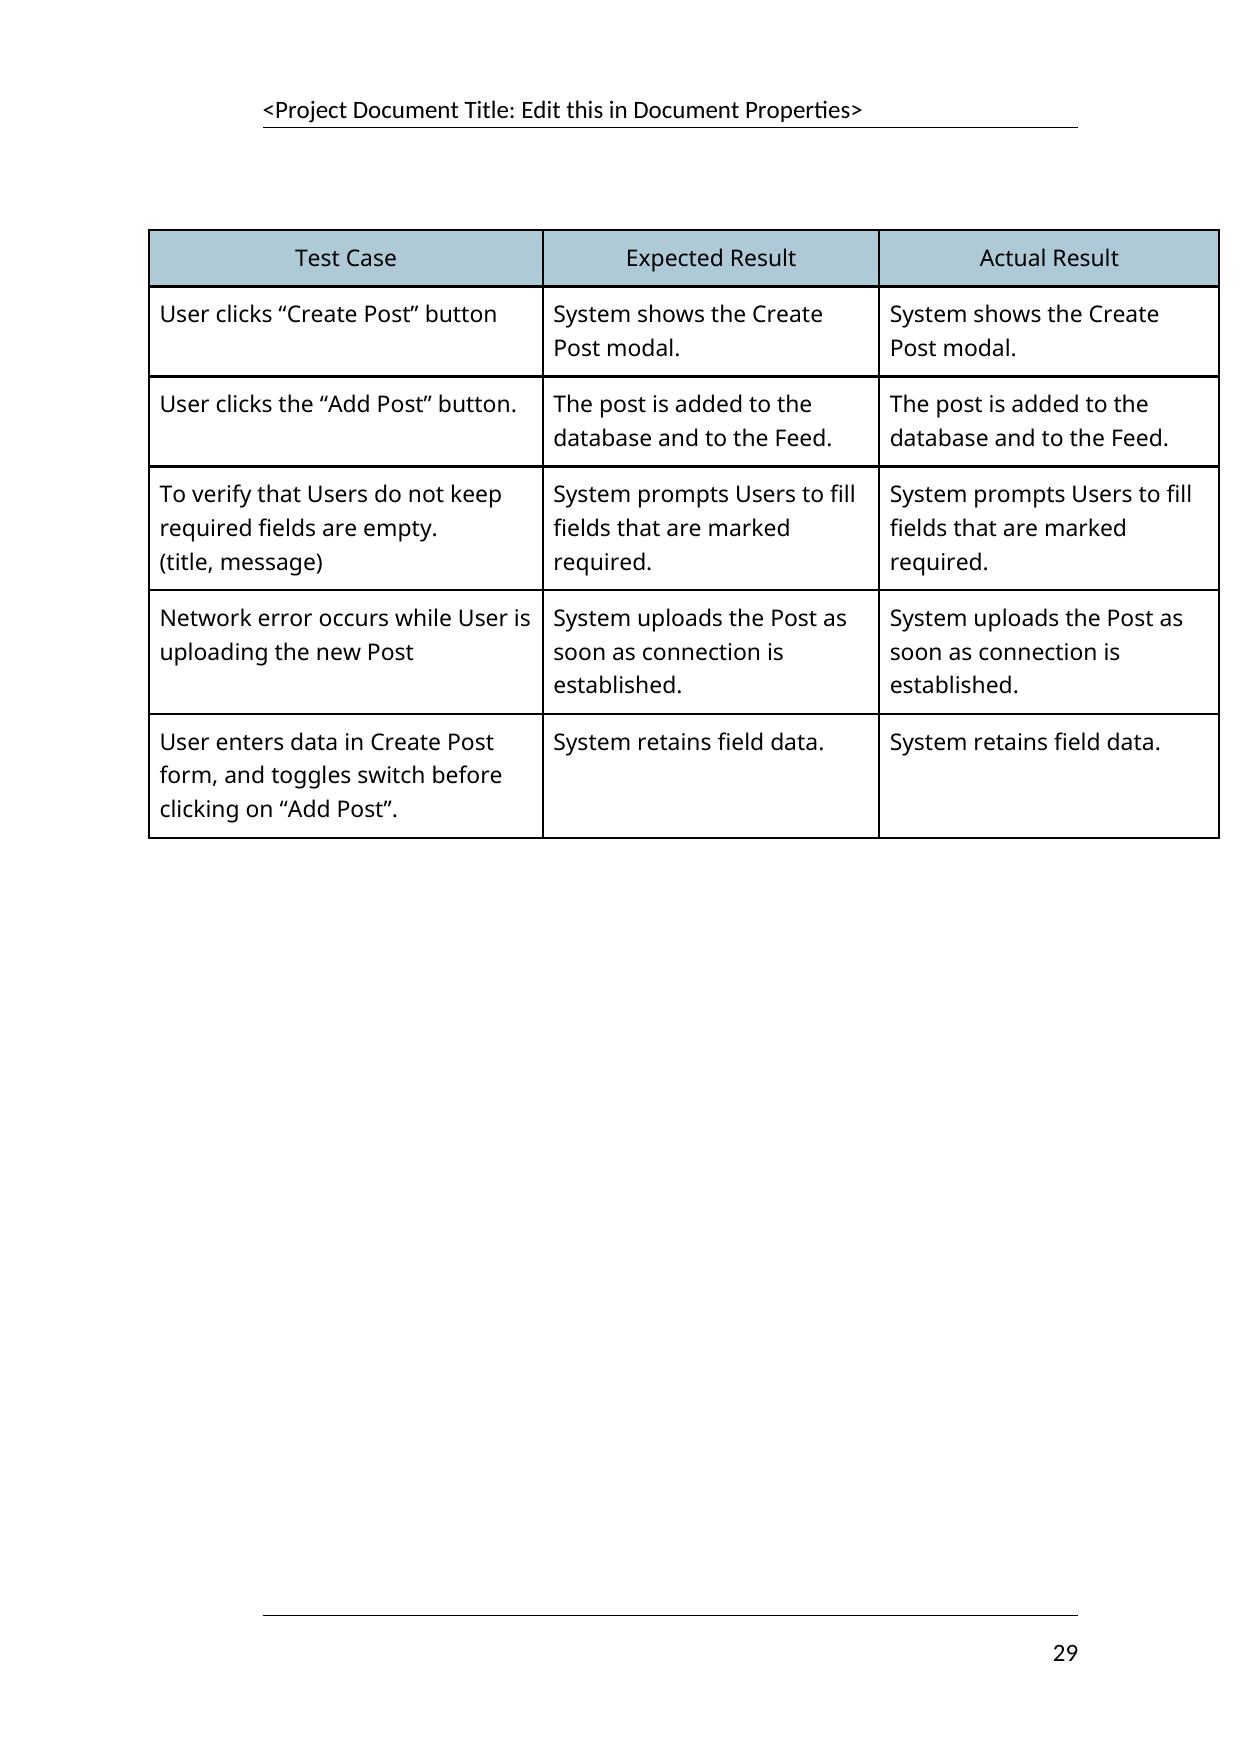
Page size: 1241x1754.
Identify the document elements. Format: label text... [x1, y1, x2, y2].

table_cell System retains field data. [544, 715, 878, 837]
table_cell System prompts Users to fill fields that are marked required. [880, 468, 1218, 589]
table_cell To verify that Users do not keep required fields are empty. (title, message) [150, 468, 542, 589]
table_cell The post is added to the database and to the Feed. [880, 378, 1218, 465]
table_cell System shows the Create Post modal. [880, 288, 1218, 375]
table_cell Network error occurs while User is uploading the new Post [150, 591, 542, 713]
table_cell User enters data in Create Post form, and toggles switch before clicking on “Add Post”. [150, 715, 542, 837]
table_cell System uploads the Post as soon as connection is established. [880, 591, 1218, 713]
table_cell System uploads the Post as soon as connection is established. [544, 591, 878, 713]
table_cell The post is added to the database and to the Feed. [544, 378, 878, 465]
table_cell User clicks the “Add Post” button. [150, 378, 542, 465]
table_cell User clicks “Create Post” button [150, 288, 542, 375]
table_header Test Case [150, 231, 542, 285]
table_cell System shows the Create Post modal. [544, 288, 878, 375]
table_cell System prompts Users to fill fields that are marked required. [544, 468, 878, 589]
table_cell System retains field data. [880, 715, 1218, 837]
table_header Actual Result [880, 231, 1218, 285]
table_header Expected Result [544, 231, 878, 285]
